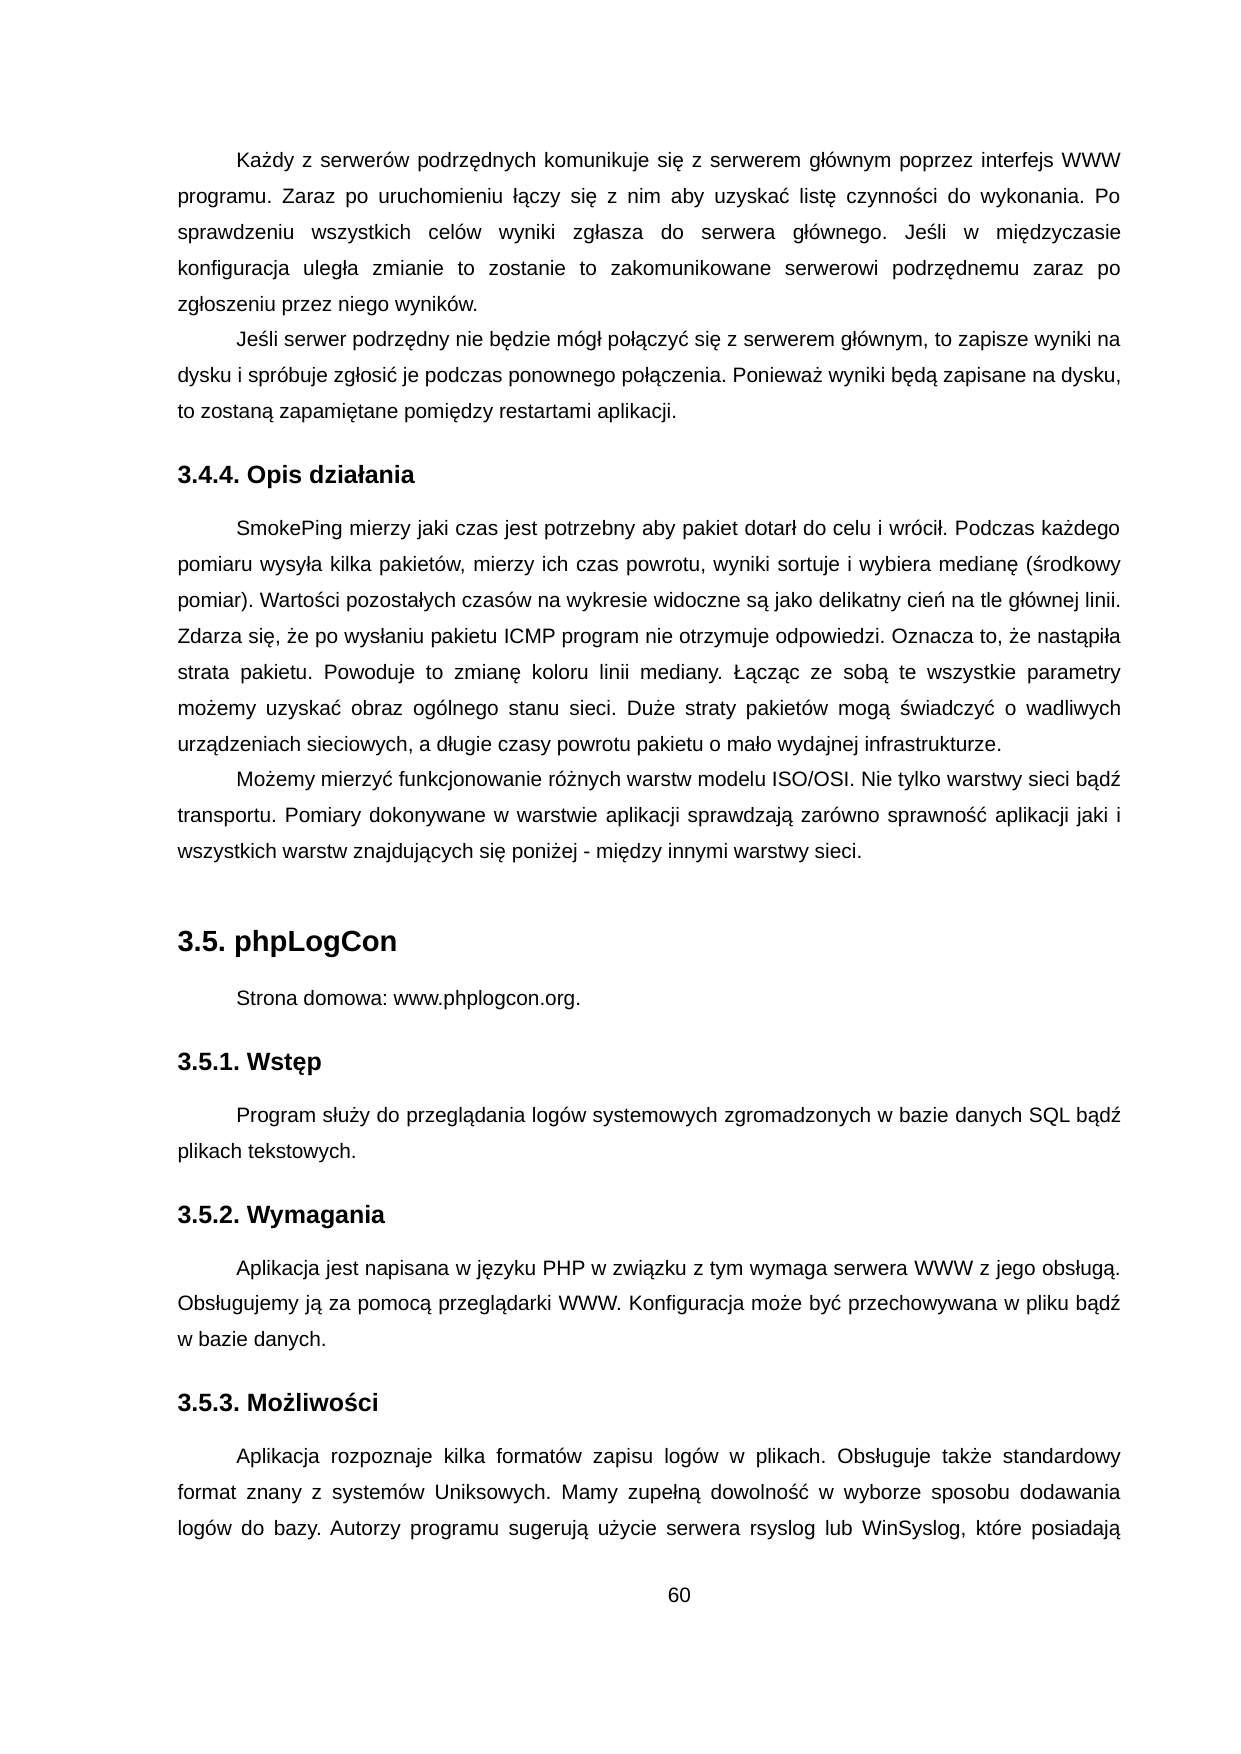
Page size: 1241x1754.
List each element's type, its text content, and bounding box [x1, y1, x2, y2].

text Aplikacja jest napisana w języku PHP w związku z tym wymaga serwera WWW z jego obsługą. Obsługujemy ją za pomocą przeglądarki WWW. Konfiguracja może być przechowywana w pliku bądź w bazie danych. [177, 1255, 1122, 1351]
subtitle 3.5.3. Możliwości [177, 1388, 1122, 1417]
text Program służy do przeglądania logów systemowych zgromadzonych w bazie danych SQL bądź plikach tekstowych. [177, 1103, 1122, 1163]
subtitle 3.5.1. Wstęp [177, 1047, 1122, 1076]
text Możemy mierzyć funkcjonowanie różnych warstw modelu ISO/OSI. Nie tylko warstwy sieci bądź transportu. Pomiary dokonywane w warstwie aplikacji sprawdzają zarówno sprawność aplikacji jaki i wszystkich warstw znajdujących się poniżej - między innymi warstwy sieci. [177, 767, 1122, 863]
subtitle 3.4.4. Opis działania [177, 460, 1122, 489]
text Jeśli serwer podrzędny nie będzie mógł połączyć się z serwerem głównym, to zapisze wyniki na dysku i spróbuje zgłosić je podczas ponownego połączenia. Ponieważ wyniki będą zapisane na dysku, to zostaną zapamiętane pomiędzy restartami aplikacji. [177, 327, 1122, 423]
text Aplikacja rozpoznaje kilka formatów zapisu logów w plikach. Obsługuje także standardowy format znany z systemów Uniksowych. Mamy zupełną dowolność w wyborze sposobu dodawania logów do bazy. Autorzy programu sugerują użycie serwera rsyslog lub WinSyslog, które posiadają [177, 1444, 1122, 1539]
text Strona domowa: www.phplogcon.org. [177, 986, 1122, 1010]
subtitle 3.5.2. Wymagania [177, 1200, 1122, 1228]
subtitle 3.5. phpLogCon [177, 923, 1122, 957]
text Każdy z serwerów podrzędnych komunikuje się z serwerem głównym poprzez interfejs WWW programu. Zaraz po uruchomieniu łączy się z nim aby uzyskać listę czynności do wykonania. Po sprawdzeniu wszystkich celów wyniki zgłasza do serwera głównego. Jeśli w międzyczasie konfiguracja uległa zmianie to zostanie to zakomunikowane serwerowi podrzędnemu zaraz po zgłoszeniu przez niego wyników. [177, 148, 1122, 315]
text SmokePing mierzy jaki czas jest potrzebny aby pakiet dotarł do celu i wrócił. Podczas każdego pomiaru wysyła kilka pakietów, mierzy ich czas powrotu, wyniki sortuje i wybiera medianę (środkowy pomiar). Wartości pozostałych czasów na wykresie widoczne są jako delikatny cień na tle głównej linii. Zdarza się, że po wysłaniu pakietu ICMP program nie otrzymuje odpowiedzi. Oznacza to, że nastąpiła strata pakietu. Powoduje to zmianę koloru linii mediany. Łącząc ze sobą te wszystkie parametry możemy uzyskać obraz ogólnego stanu sieci. Duże straty pakietów mogą świadczyć o wadliwych urządzeniach sieciowych, a długie czasy powrotu pakietu o mało wydajnej infrastrukturze. [177, 516, 1122, 755]
